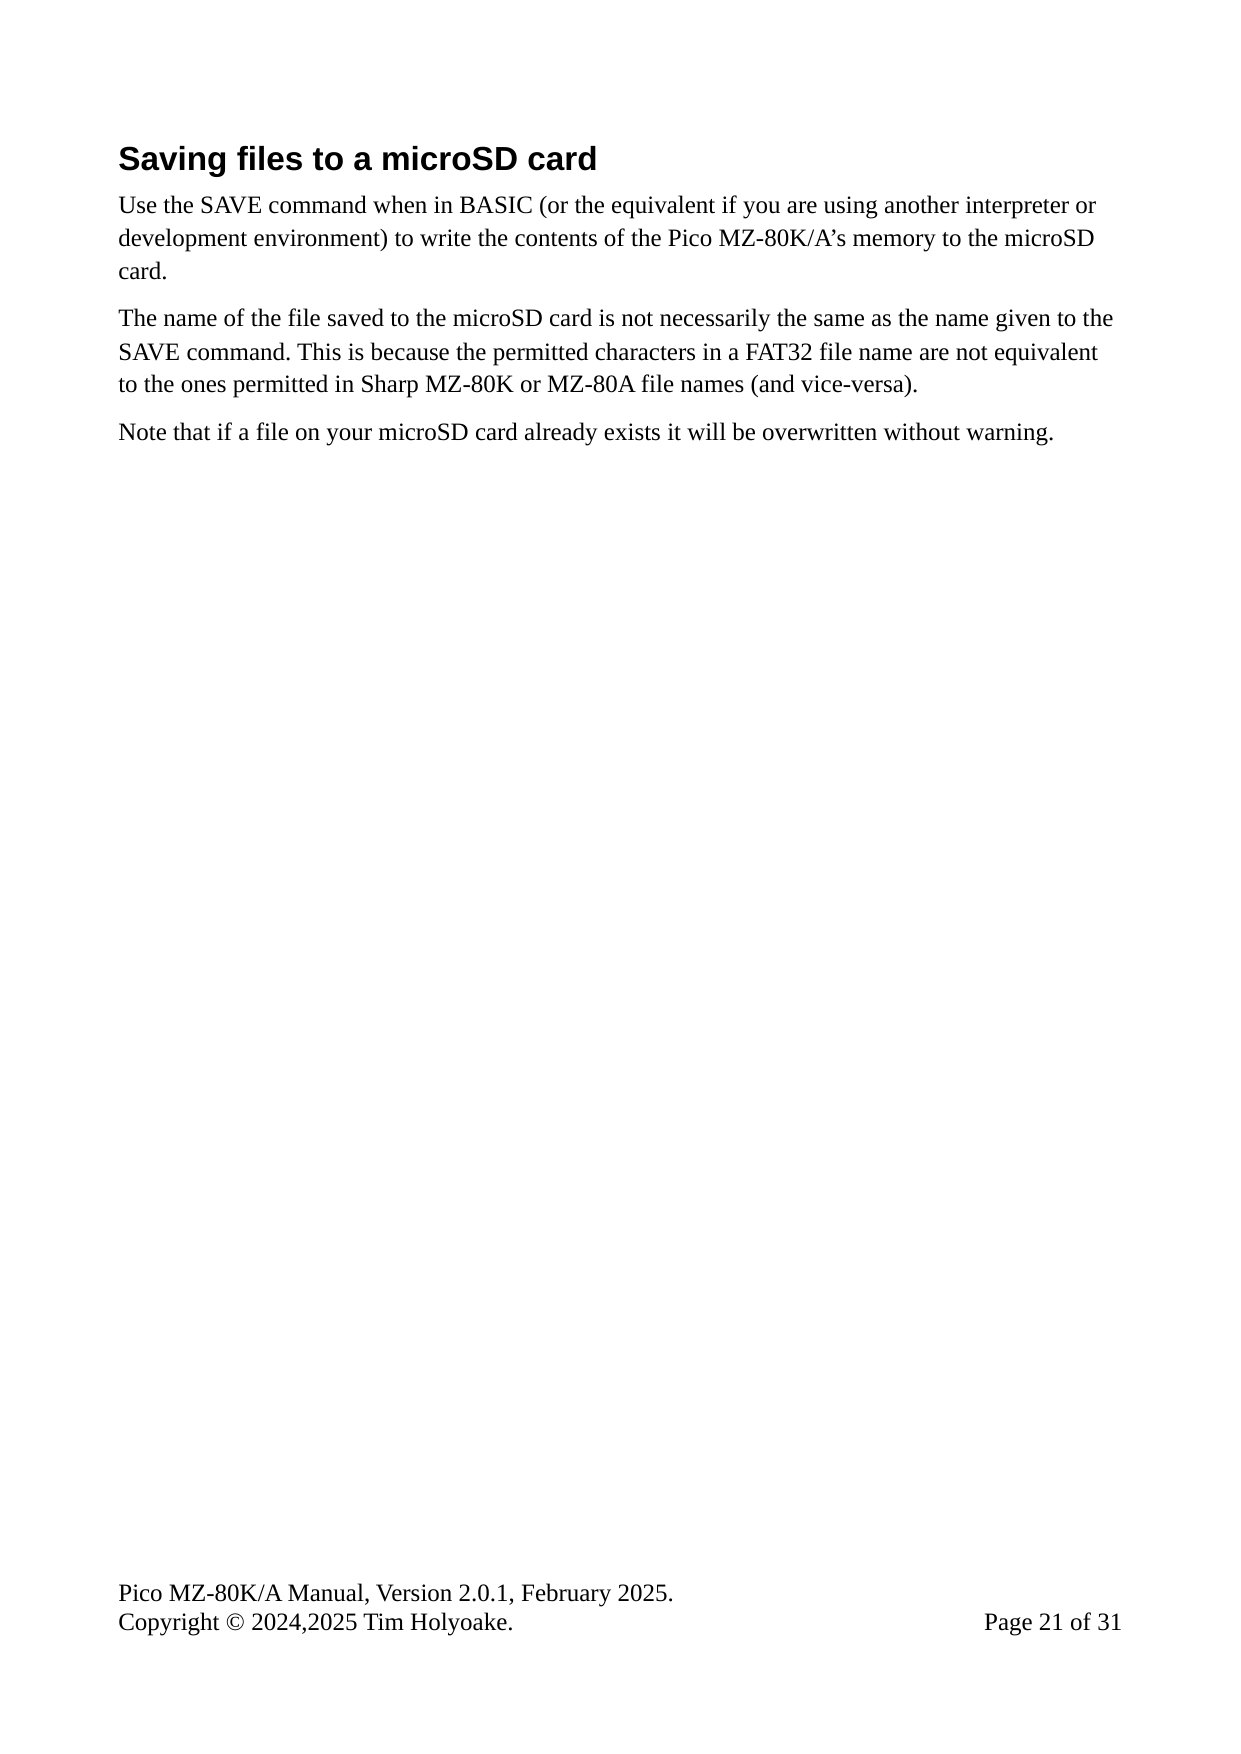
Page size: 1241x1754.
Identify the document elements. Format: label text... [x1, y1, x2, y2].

text Note that if a file on your microSD card already exists it will be overwritten without warning. [118, 417, 1122, 446]
text Use the SAVE command when in BASIC (or the equivalent if you are using another interpreter or development environment) to write the contents of the Pico MZ-80K/A’s memory to the microSD card. [118, 190, 1122, 285]
text The name of the file saved to the microSD card is not necessarily the same as the name given to the SAVE command. This is because the permitted characters in a FAT32 file name are not equivalent to the ones permitted in Sharp MZ-80K or MZ-80A file names (and vice-versa). [118, 303, 1122, 398]
subtitle Saving files to a microSD card [118, 139, 1122, 177]
